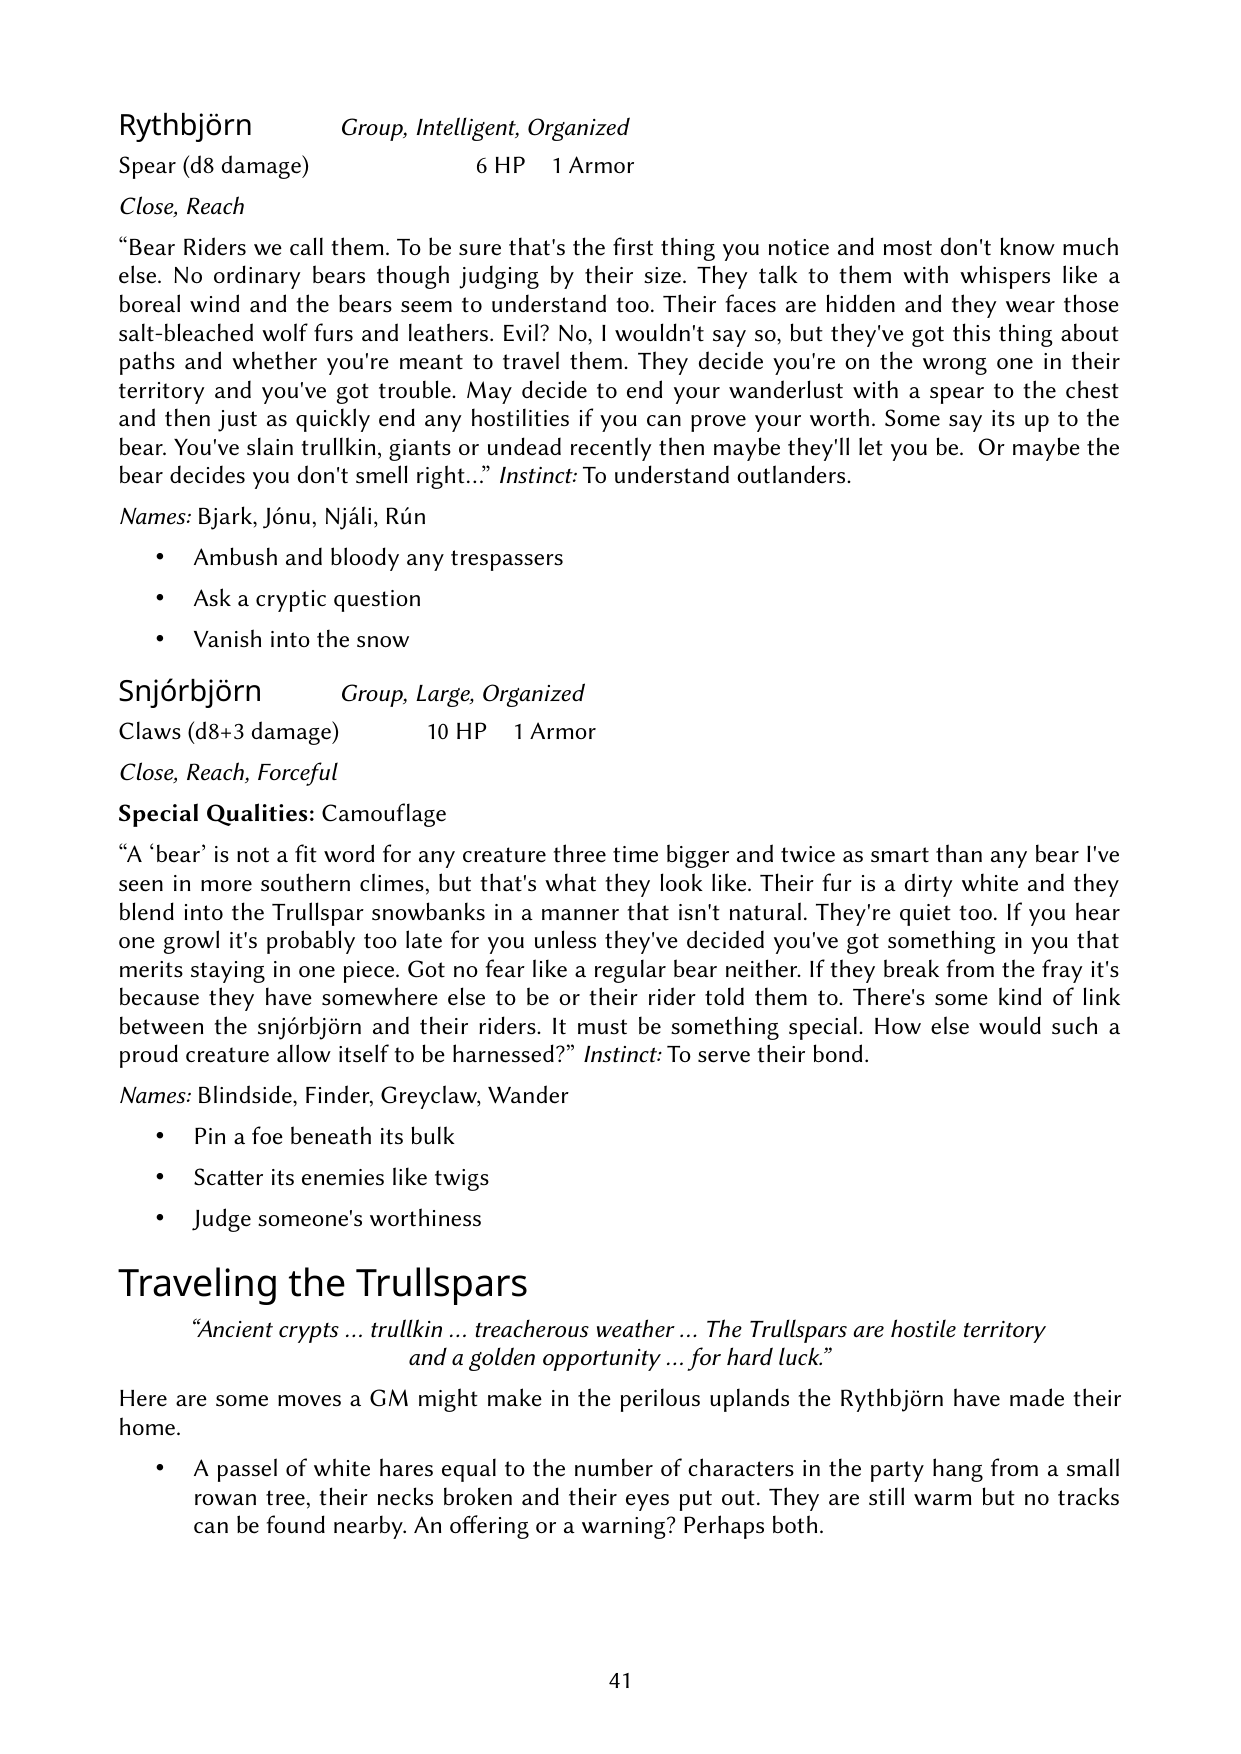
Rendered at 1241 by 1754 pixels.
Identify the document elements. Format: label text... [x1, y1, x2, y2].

text “Bear Riders we call them. To be sure that's the first thing you notice and most don't know much else. No ordinary bears though judging by their size. They talk to them with whispers like a boreal wind and the bears seem to understand too. Their faces are hidden and they wear those salt-bleached wolf furs and leathers. Evil? No, I wouldn't say so, but they've got this thing about paths and whether you're meant to travel them. They decide you're on the wrong one in their territory and you've got trouble. May decide to end your wanderlust with a spear to the chest and then just as quickly end any hostilities if you can prove your worth. Some say its up to the bear. You've slain trullkin, giants or undead recently then maybe they'll let you be. Or maybe the bear decides you don't smell right…” Instinct: To understand outlanders. [118, 233, 1122, 490]
text Names: Bjark, Jónu, Njáli, Rún [118, 502, 1122, 531]
text Names: Blindside, Finder, Greyclaw, Wander [118, 1081, 1122, 1110]
list Scatter its enemies like twigs [156, 1163, 1122, 1192]
list Pin a foe beneath its bulk [156, 1122, 1122, 1151]
text “A ‘bear’ is not a fit word for any creature three time bigger and twice as smart than any bear I've seen in more southern climes, but that's what they look like. Their fur is a dirty white and they blend into the Trullspar snowbanks in a manner that isn't natural. They're quiet too. If you hear one growl it's probably too late for you unless they've decided you've got something in you that merits staying in one piece. Got no fear like a regular bear neither. If they break from the fray it's because they have somewhere else to be or their rider told them to. There's some kind of link between the snjórbjörn and their riders. It must be something special. How else would such a proud creature allow itself to be harnessed?” Instinct: To serve their bond. [118, 841, 1122, 1069]
subtitle Rythbjörn Group, Intelligent, Organized [118, 104, 1122, 144]
text Close, Reach [118, 192, 1122, 221]
subtitle Snjórbjörn Group, Large, Organized [118, 671, 1122, 710]
list Ambush and bloody any trespassers [156, 543, 1122, 572]
subtitle Traveling the Trullspars [118, 1257, 1122, 1308]
list Vanish into the snow [156, 626, 1122, 654]
text Close, Reach, Forceful [118, 758, 1122, 787]
list Ask a cryptic question [156, 584, 1122, 613]
text Here are some moves a GM might make in the perilous uplands the Rythbjörn have made their home. [118, 1384, 1122, 1441]
text Special Qualities: Camouflage [118, 799, 1122, 828]
list A passel of white hares equal to the number of characters in the party hang from a small rowan tree, their necks broken and their eyes put out. They are still warm but no tracks can be found nearby. An offering or a warning? Perhaps both. [156, 1454, 1122, 1539]
text “Ancient crypts … trullkin … treacherous weather … The Trullspars are hostile territory and a golden opportunity … for hard luck.” [118, 1315, 1122, 1372]
text Spear (d8 damage) 6 HP 1 Armor [118, 151, 1122, 179]
text Claws (d8+3 damage) 10 HP 1 Armor [118, 717, 1122, 746]
list Judge someone's worthiness [156, 1204, 1122, 1233]
